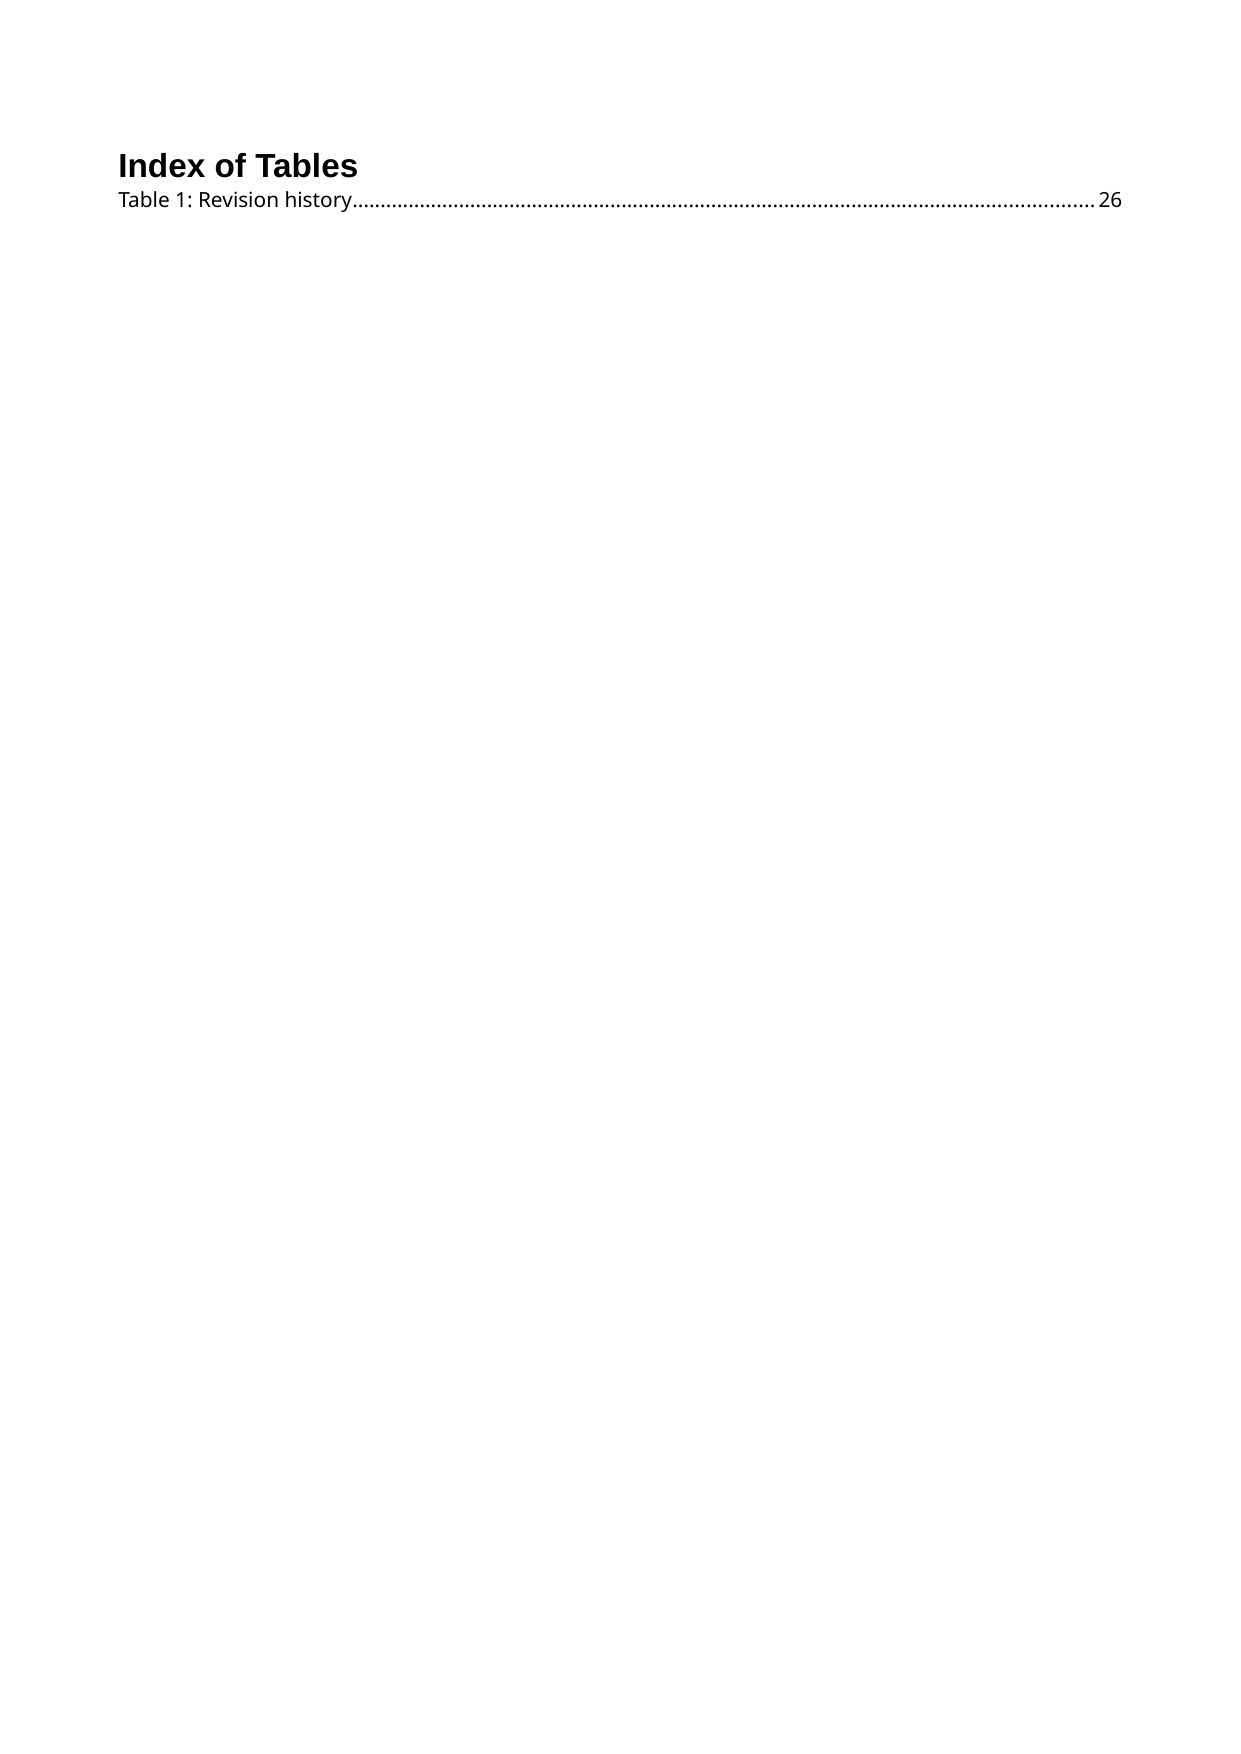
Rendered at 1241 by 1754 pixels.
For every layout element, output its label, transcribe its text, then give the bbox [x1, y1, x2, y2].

text Table 1: Revision history 26 [118, 185, 1122, 213]
subtitle Index of Tables [118, 147, 1122, 185]
